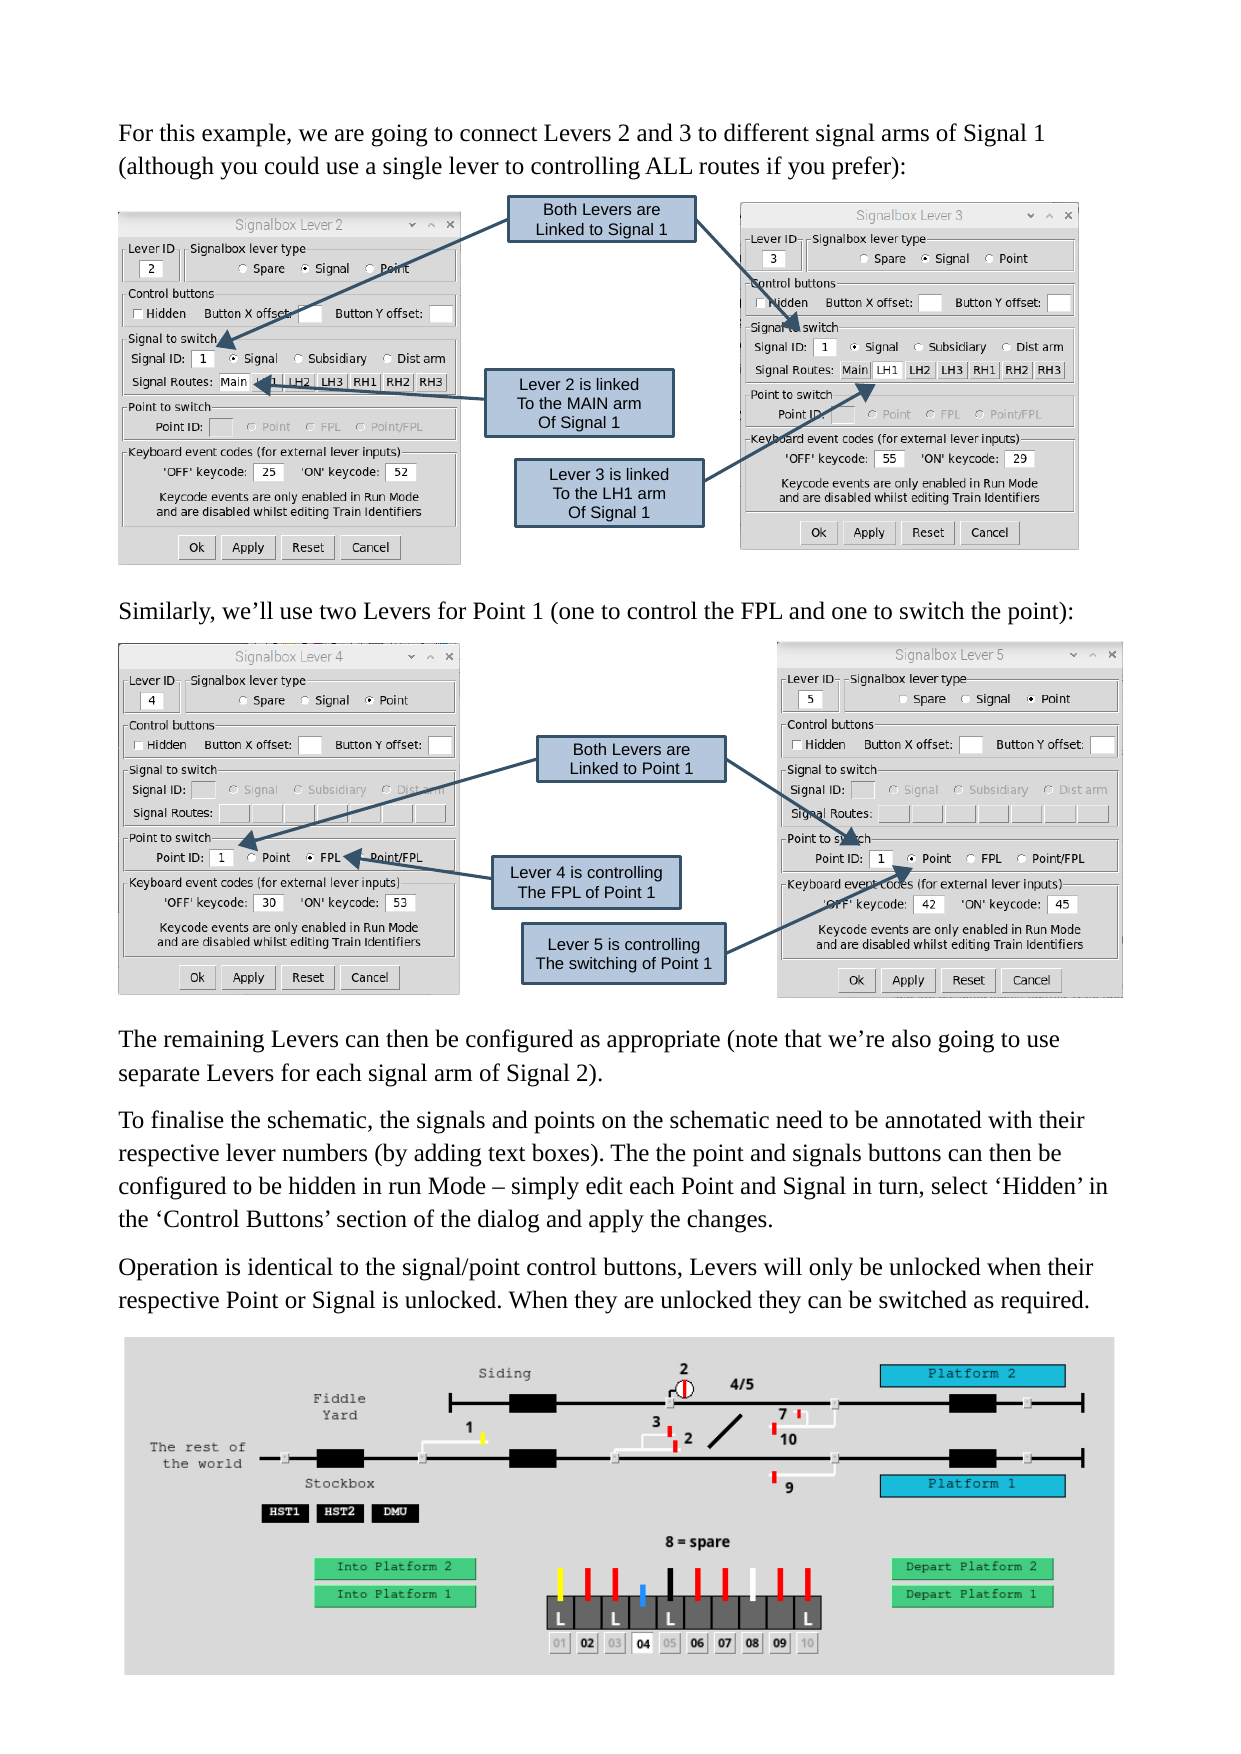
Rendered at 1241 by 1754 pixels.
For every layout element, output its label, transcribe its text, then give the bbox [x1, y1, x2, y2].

text For this example, we are going to connect Levers 2 and 3 to different signal arms of Signal 1 (although you could use a single lever to controlling ALL routes if you prefer): [118, 118, 1122, 180]
picture [118, 211, 461, 565]
picture [118, 643, 460, 995]
text The remaining Levers can then be configured as appropriate (note that we’re also going to use separate Levers for each signal arm of Signal 2). [118, 1024, 1122, 1086]
text Similarly, we’ll use two Levers for Point 1 (one to control the FPL and one to switch the point): [118, 596, 1122, 625]
text To finalise the schematic, the signals and points on the schematic need to be annotated with their respective lever numbers (by adding text boxes). The the point and signals buttons can then be configured to be hidden in run Mode – simply edit each Point and Signal in turn, select ‘Hidden’ in the ‘Control Buttons’ section of the dialog and apply the changes. [118, 1105, 1122, 1233]
picture [740, 202, 1079, 550]
text Operation is identical to the signal/point control buttons, Levers will only be unlocked when their respective Point or Signal is unlocked. When they are unlocked they can be switched as required. [118, 1252, 1122, 1314]
picture [124, 1337, 1115, 1675]
picture [777, 641, 1123, 998]
